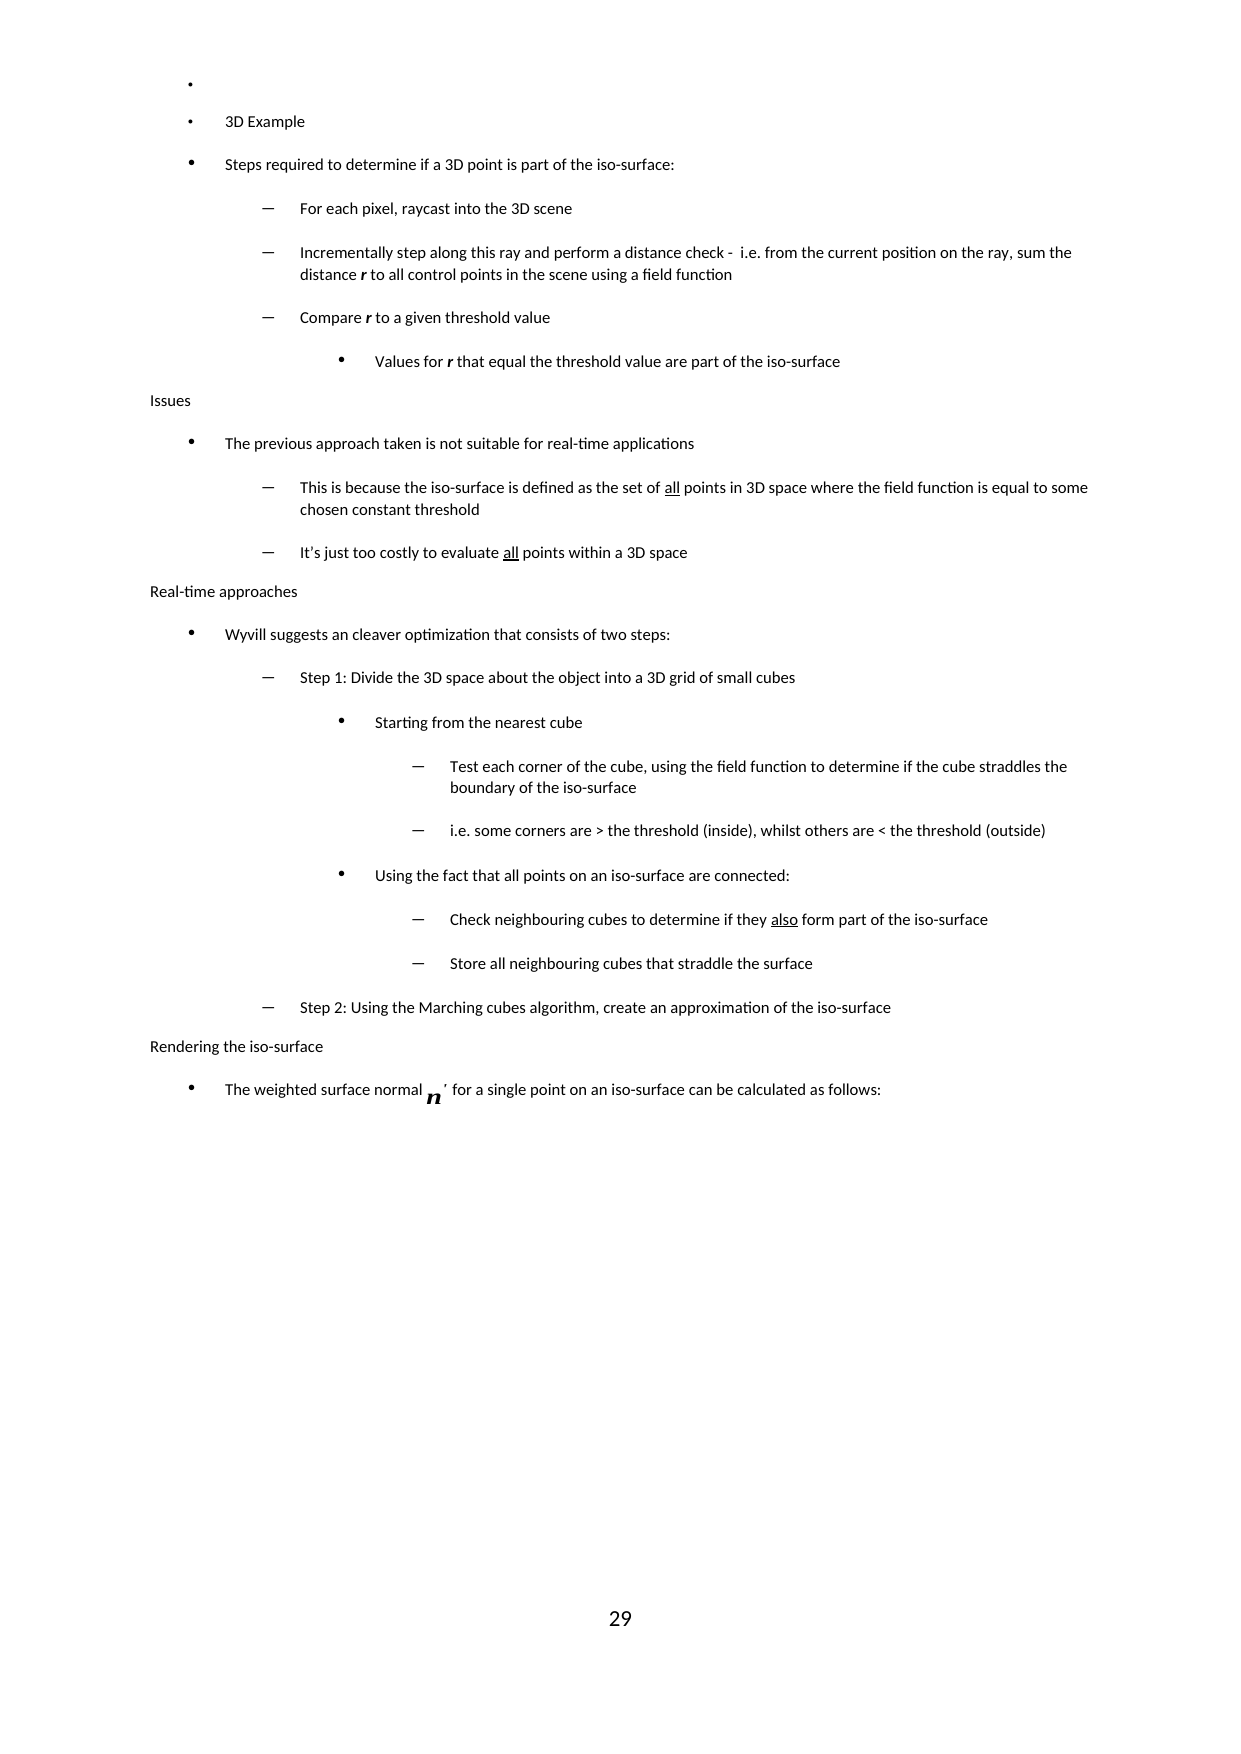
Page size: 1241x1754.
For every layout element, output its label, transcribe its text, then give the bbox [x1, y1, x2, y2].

list For each pixel, raycast into the 3D scene [262, 193, 1090, 219]
list Values for r that equal the threshold value are part of the iso-surface [337, 346, 1090, 372]
list Incrementally step along this ray and perform a distance check - i.e. from the current position on the ray, sum the distance r to all control points in the scene using a field function [262, 237, 1090, 285]
list Step 2: Using the Marching cubes algorithm, create an approximation of the iso-surface [262, 992, 1090, 1018]
list Steps required to determine if a 3D point is part of the iso-surface: [187, 149, 1090, 176]
list Compare r to a given threshold value [262, 302, 1090, 328]
text Real-time approaches [150, 581, 1090, 601]
text Issues [150, 390, 1090, 411]
list The weighted surface normal for a single point on an iso-surface can be calculated as follows: [187, 1073, 1090, 1109]
list Starting from the nearest cube [337, 707, 1090, 733]
list Test each corner of the cube, using the field function to determine if the cube straddles the boundary of the iso-surface [412, 751, 1090, 798]
list Using the fact that all points on an iso-surface are connected: [337, 859, 1090, 886]
list Wyvill suggests an cleaver optimization that consists of two steps: [187, 618, 1090, 645]
list i.e. some corners are > the threshold (inside), whilst others are < the threshold (outside) [412, 816, 1090, 842]
list Step 1: Divide the 3D space about the object into a 3D grid of small cubes [262, 663, 1090, 689]
list It’s just too costly to evaluate all points within a 3D space [262, 537, 1090, 563]
list This is because the iso-surface is defined as the set of all points in 3D space where the field function is equal to some chosen constant threshold [262, 472, 1090, 519]
list The previous approach taken is not suitable for real-time applications [187, 428, 1090, 454]
text Rendering the iso-surface [150, 1036, 1090, 1056]
list 3D Example [187, 111, 1090, 132]
list Store all neighbouring cubes that straddle the surface [412, 948, 1090, 974]
list Check neighbouring cubes to determine if they also form part of the iso-surface [412, 904, 1090, 930]
